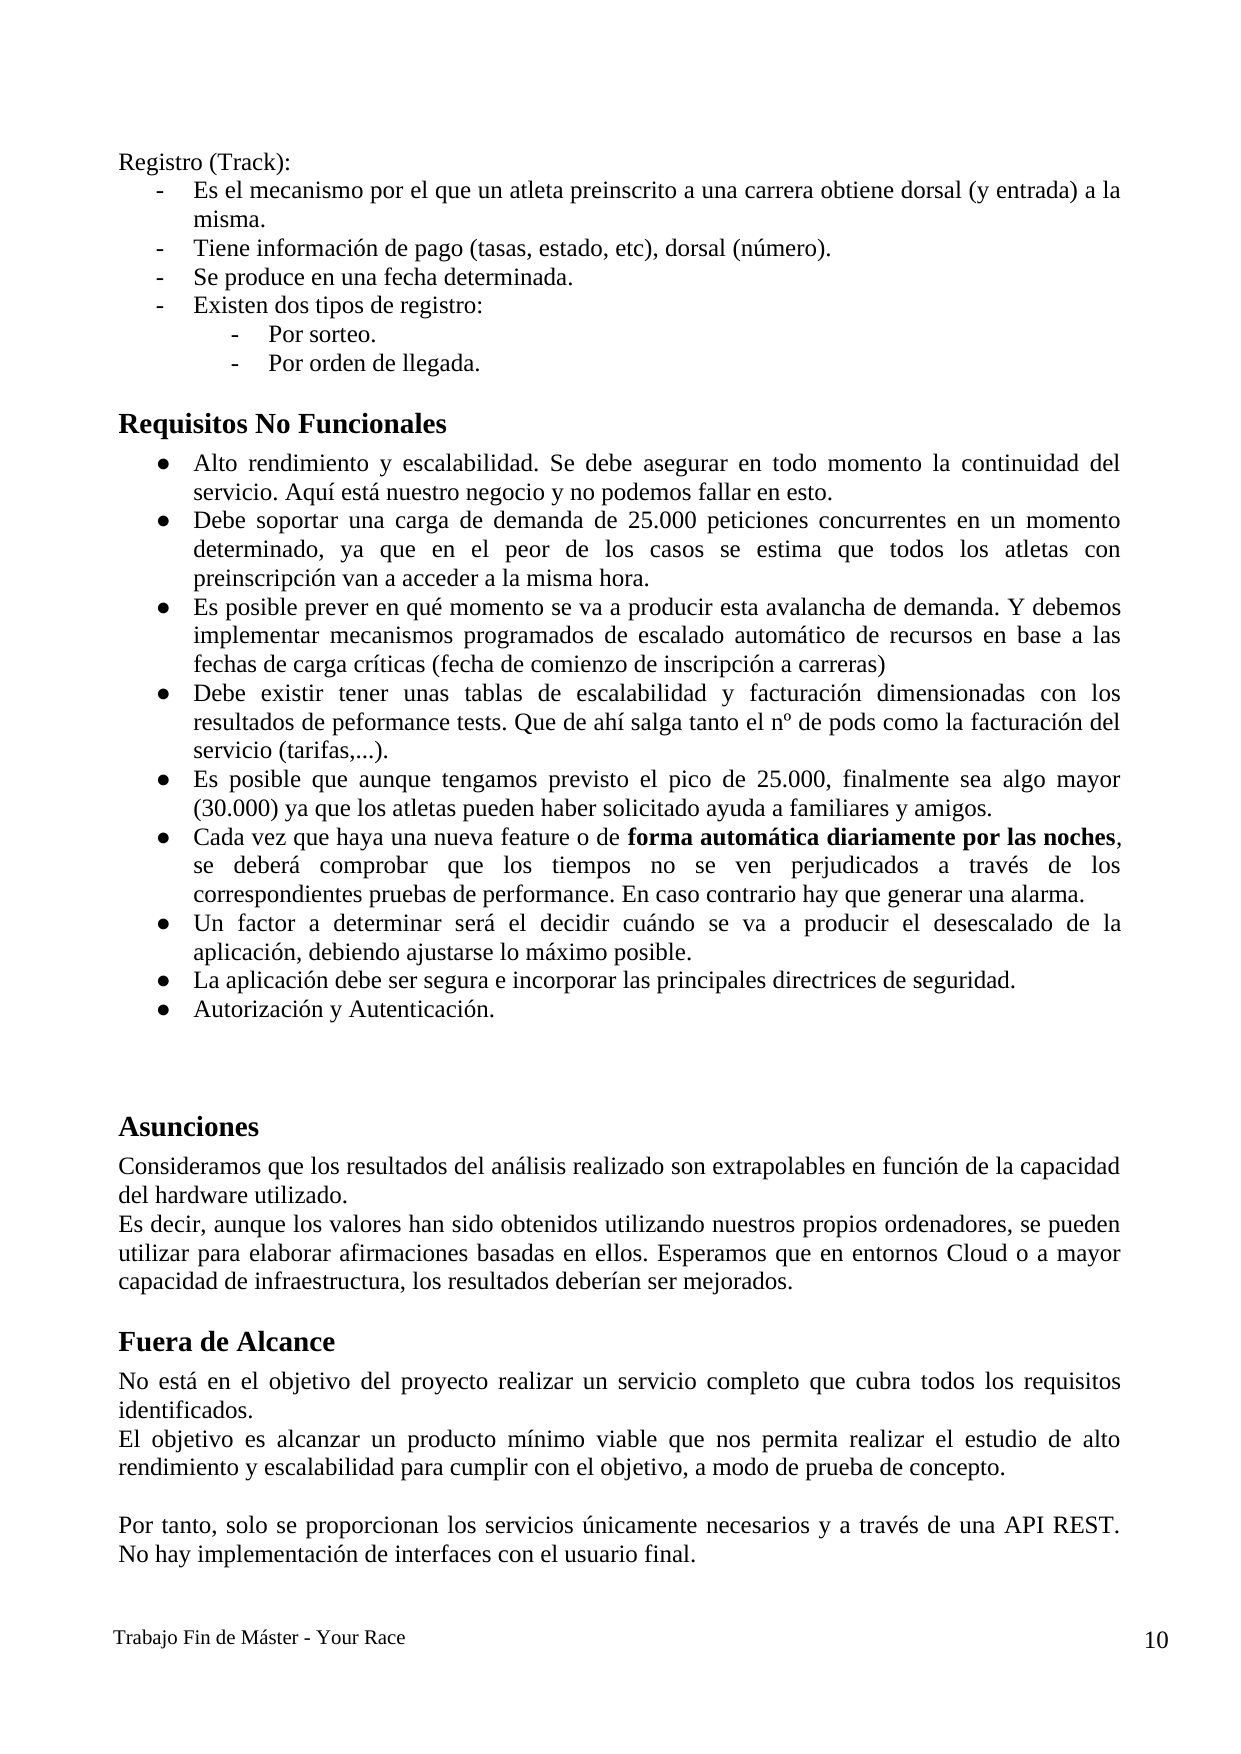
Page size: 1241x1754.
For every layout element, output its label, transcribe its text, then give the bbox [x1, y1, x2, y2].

list Es el mecanismo por el que un atleta preinscrito a una carrera obtiene dorsal (y entrada) a la misma. [156, 176, 1122, 233]
text El objetivo es alcanzar un producto mínimo viable que nos permita realizar el estudio de alto rendimiento y escalabilidad para cumplir con el objetivo, a modo de prueba de concepto. [118, 1424, 1122, 1481]
text Consideramos que los resultados del análisis realizado son extrapolables en función de la capacidad del hardware utilizado. [118, 1151, 1122, 1209]
text Por tanto, solo se proporcionan los servicios únicamente necesarios y a través de una API REST. No hay implementación de interfaces con el usuario final. [118, 1510, 1122, 1567]
list Por orden de llegada. [231, 348, 1122, 377]
list Cada vez que haya una nueva feature o de forma automática diariamente por las noches, se deberá comprobar que los tiempos no se ven perjudicados a través de los correspondientes pruebas de performance. En caso contrario hay que generar una alarma. [156, 822, 1122, 908]
list Alto rendimiento y escalabilidad. Se debe asegurar en todo momento la continuidad del servicio. Aquí está nuestro negocio y no podemos fallar en esto. [156, 448, 1122, 505]
list Es posible prever en qué momento se va a producir esta avalancha de demanda. Y debemos implementar mecanismos programados de escalado automático de recursos en base a las fechas de carga críticas (fecha de comienzo de inscripción a carreras) [156, 592, 1122, 678]
list Por sorteo. [231, 319, 1122, 348]
subtitle Asunciones [118, 1109, 1122, 1143]
list Debe existir tener unas tablas de escalabilidad y facturación dimensionadas con los resultados de peformance tests. Que de ahí salga tanto el nº de pods como la facturación del servicio (tarifas,...). [156, 678, 1122, 764]
list Se produce en una fecha determinada. [156, 262, 1122, 291]
list Es posible que aunque tengamos previsto el pico de 25.000, finalmente sea algo mayor (30.000) ya que los atletas pueden haber solicitado ayuda a familiares y amigos. [156, 764, 1122, 822]
text Es decir, aunque los valores han sido obtenidos utilizando nuestros propios ordenadores, se pueden utilizar para elaborar afirmaciones basadas en ellos. Esperamos que en entornos Cloud o a mayor capacidad de infraestructura, los resultados deberían ser mejorados. [118, 1209, 1122, 1295]
list Tiene información de pago (tasas, estado, etc), dorsal (número). [156, 233, 1122, 262]
list Autorización y Autenticación. [156, 994, 1122, 1023]
list Debe soportar una carga de demanda de 25.000 peticiones concurrentes en un momento determinado, ya que en el peor de los casos se estima que todos los atletas con preinscripción van a acceder a la misma hora. [156, 505, 1122, 592]
text No está en el objetivo del proyecto realizar un servicio completo que cubra todos los requisitos identificados. [118, 1366, 1122, 1424]
list La aplicación debe ser segura e incorporar las principales directrices de seguridad. [156, 965, 1122, 994]
subtitle Requisitos No Funcionales [118, 406, 1122, 439]
list Un factor a determinar será el decidir cuándo se va a producir el desescalado de la aplicación, debiendo ajustarse lo máximo posible. [156, 908, 1122, 965]
list Existen dos tipos de registro: [156, 291, 1122, 319]
subtitle Fuera de Alcance [118, 1324, 1122, 1358]
text Registro (Track): [118, 147, 1122, 176]
